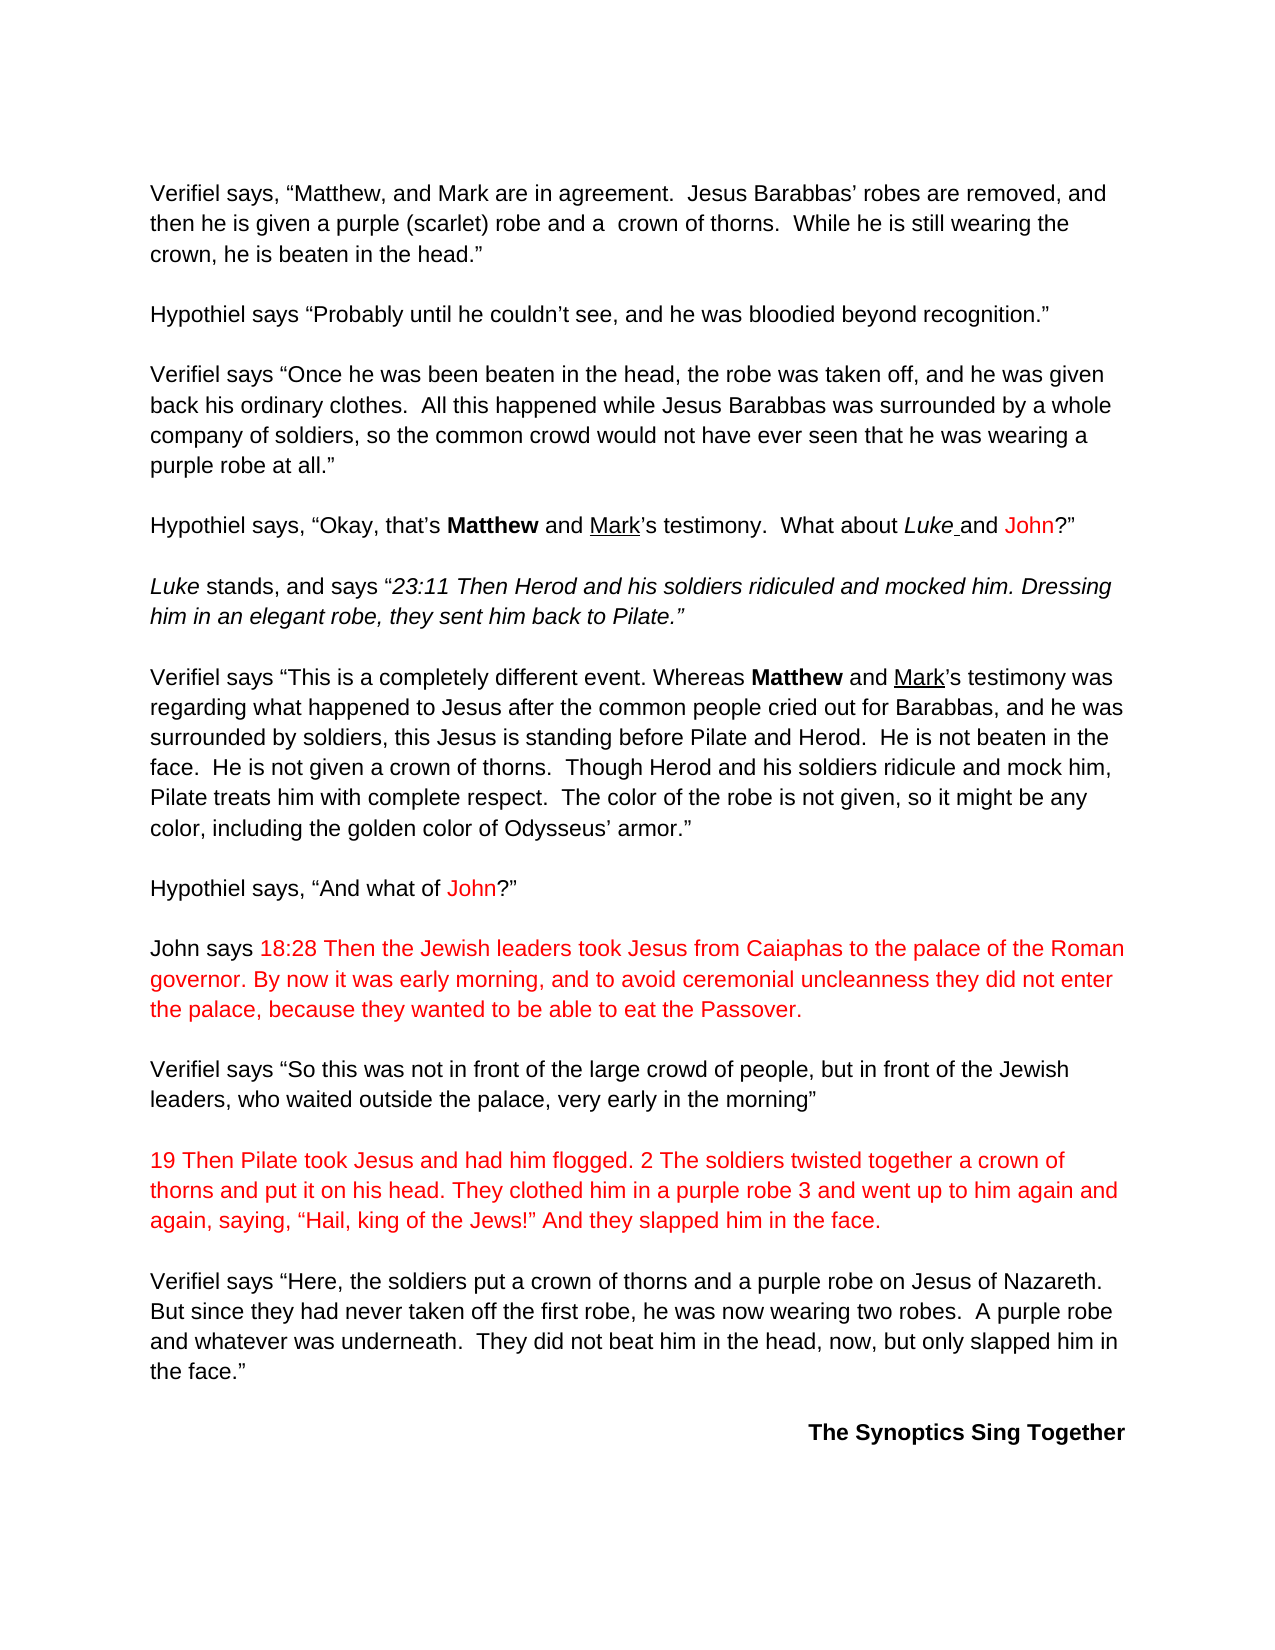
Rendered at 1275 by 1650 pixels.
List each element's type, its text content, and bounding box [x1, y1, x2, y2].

text Verifiel says “This is a completely different event. Whereas Matthew and Mark’s testimony was regarding what happened to Jesus after the common people cried out for Barabbas, and he was surrounded by soldiers, this Jesus is standing before Pilate and Herod. He is not beaten in the face. He is not given a crown of thorns. Though Herod and his soldiers ridicule and mock him, Pilate treats him with complete respect. The color of the robe is not given, so it might be any color, including the golden color of Odysseus’ armor.” [150, 663, 1125, 841]
text Luke stands, and says “23:11 Then Herod and his soldiers ridiculed and mocked him. Dressing him in an elegant robe, they sent him back to Pilate.” [150, 573, 1125, 629]
text Hypothiel says, “And what of John?” [150, 875, 1125, 901]
subtitle The Synoptics Sing Together [150, 1419, 1125, 1445]
text Hypothiel says “Probably until he couldn’t see, and he was bloodied beyond recognition.” [150, 301, 1125, 327]
text Verifiel says “So this was not in front of the large crowd of people, but in front of the Jewish leaders, who waited outside the palace, very early in the morning” [150, 1056, 1125, 1113]
text Verifiel says, “Matthew, and Mark are in agreement. Jesus Barabbas’ robes are removed, and then he is given a purple (scarlet) robe and a crown of thorns. While he is still wearing the crown, he is beaten in the head.” [150, 180, 1125, 267]
text Verifiel says “Here, the soldiers put a crown of thorns and a purple robe on Jesus of Nazareth. But since they had never taken off the first robe, he was now wearing two robes. A purple robe and whatever was underneath. They did not beat him in the head, now, but only slapped him in the face.” [150, 1268, 1125, 1385]
text John says 18:28 Then the Jewish leaders took Jesus from Caiaphas to the palace of the Roman governor. By now it was early morning, and to avoid ceremonial uncleanness they did not enter the palace, because they wanted to be able to eat the Passover. [150, 935, 1125, 1022]
text Verifiel says “Once he was been beaten in the head, the robe was taken off, and he was given back his ordinary clothes. All this happened while Jesus Barabbas was surrounded by a whole company of soldiers, so the common crowd would not have ever seen that he was wearing a purple robe at all.” [150, 361, 1125, 478]
text Hypothiel says, “Okay, that’s Matthew and Mark’s testimony. What about Luke and John?” [150, 512, 1125, 539]
text 19 Then Pilate took Jesus and had him flogged. 2 The soldiers twisted together a crown of thorns and put it on his head. They clothed him in a purple robe 3 and went up to him again and again, saying, “Hail, king of the Jews!” And they slapped him in the face. [150, 1147, 1125, 1234]
